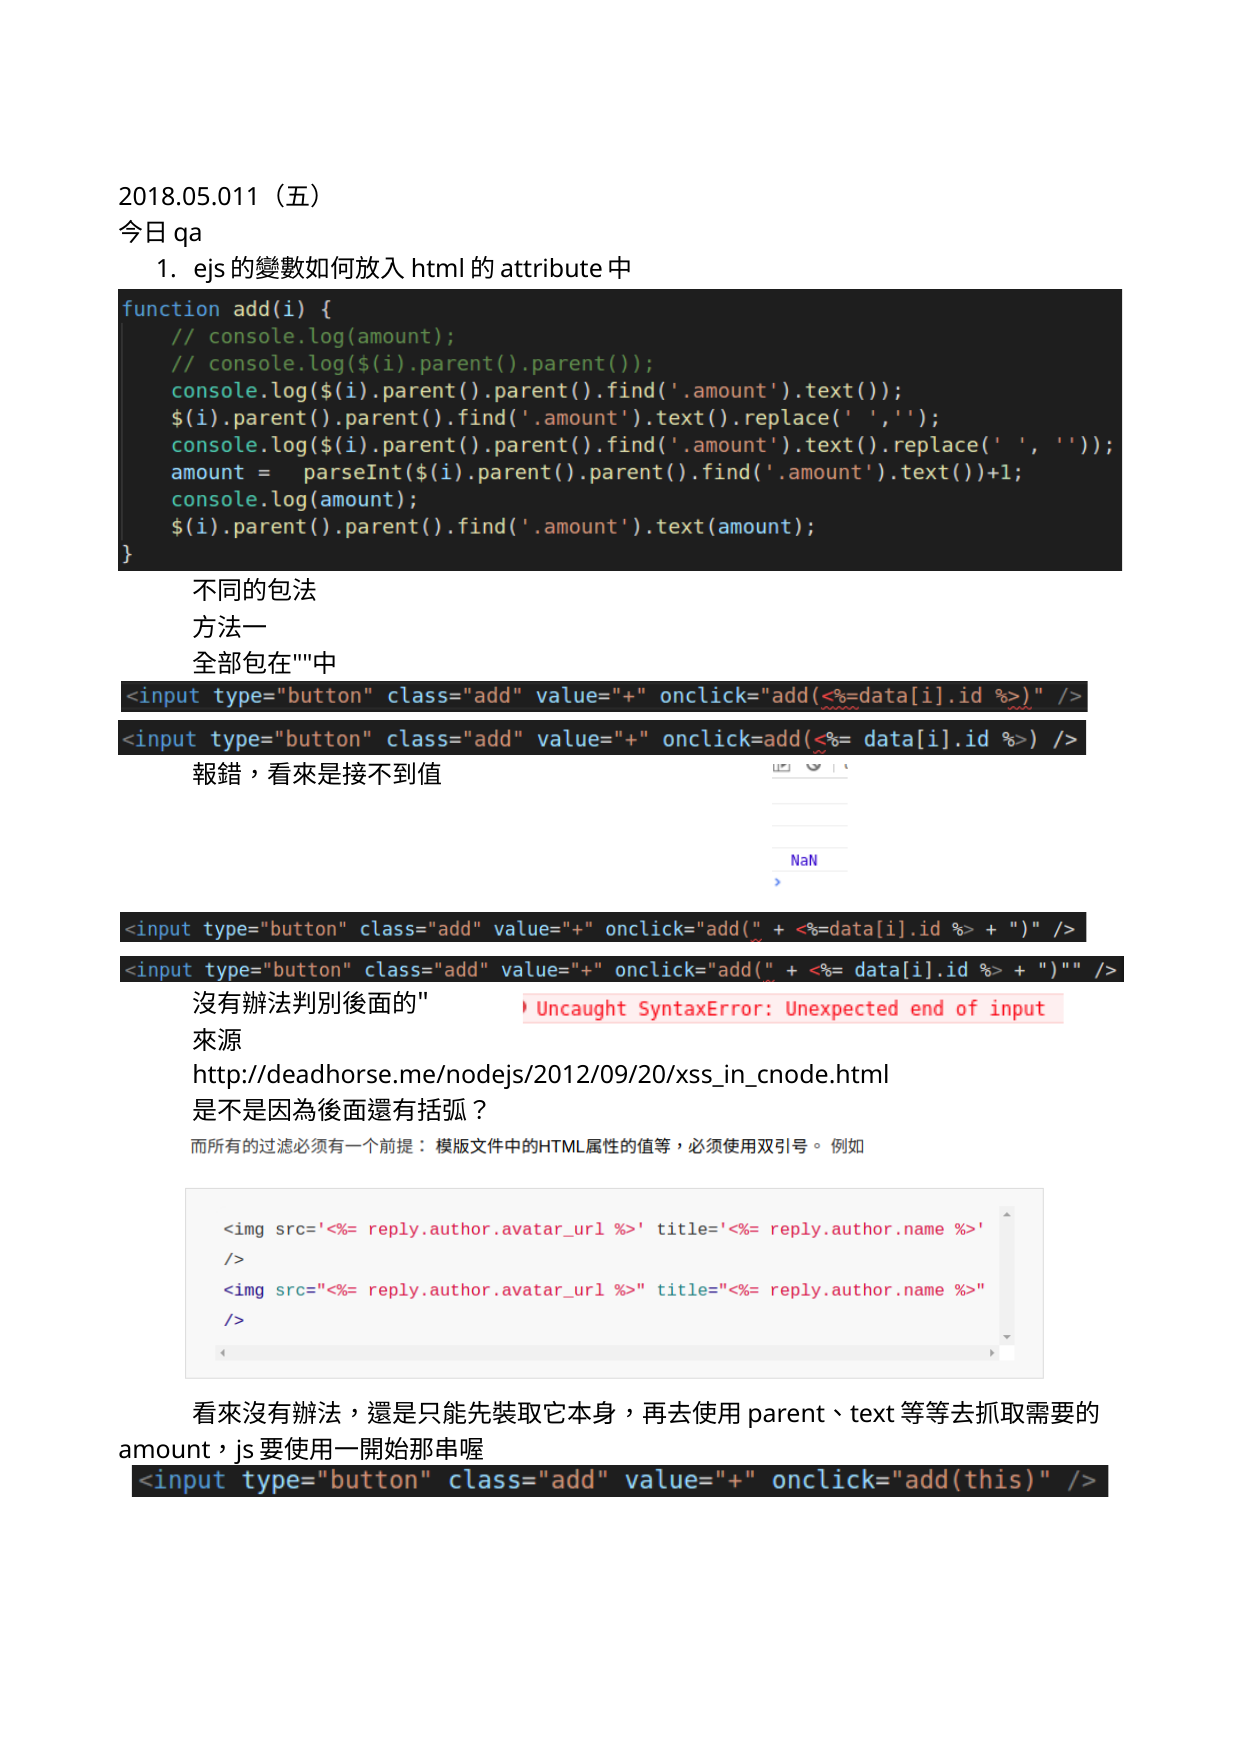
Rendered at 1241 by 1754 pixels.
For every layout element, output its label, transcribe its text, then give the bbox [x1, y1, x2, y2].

picture [121, 681, 1088, 712]
picture [120, 912, 1087, 942]
text 沒有辦法判別後面的" [118, 893, 1122, 1020]
picture [772, 764, 848, 900]
text [118, 285, 1122, 289]
text 是不是因為後面還有括弧？ [118, 1091, 1122, 1127]
text 今日qa [118, 213, 1122, 249]
text 報錯，看來是接不到值 [118, 679, 1122, 790]
text 2018.05.011（五） [118, 176, 1122, 213]
picture [131, 1465, 1109, 1497]
text 方法一 [118, 607, 1122, 643]
picture [118, 289, 1123, 571]
text 全部包在""中 [118, 643, 1122, 679]
picture [120, 956, 1124, 982]
picture [178, 1126, 1062, 1394]
text 看來沒有辦法，還是只能先裝取它本身，再去使用parent、text等等去抓取需要的amount，js要使用一開始那串喔 [118, 1127, 1122, 1466]
picture [522, 992, 1064, 1027]
list ejs的變數如何放入html的attribute中 [156, 249, 1122, 285]
text 不同的包法 [118, 571, 1122, 607]
text 來源 http://deadhorse.me/nodejs/2012/09/20/xss_in_cnode.html [118, 1020, 1122, 1091]
picture [118, 720, 1087, 755]
